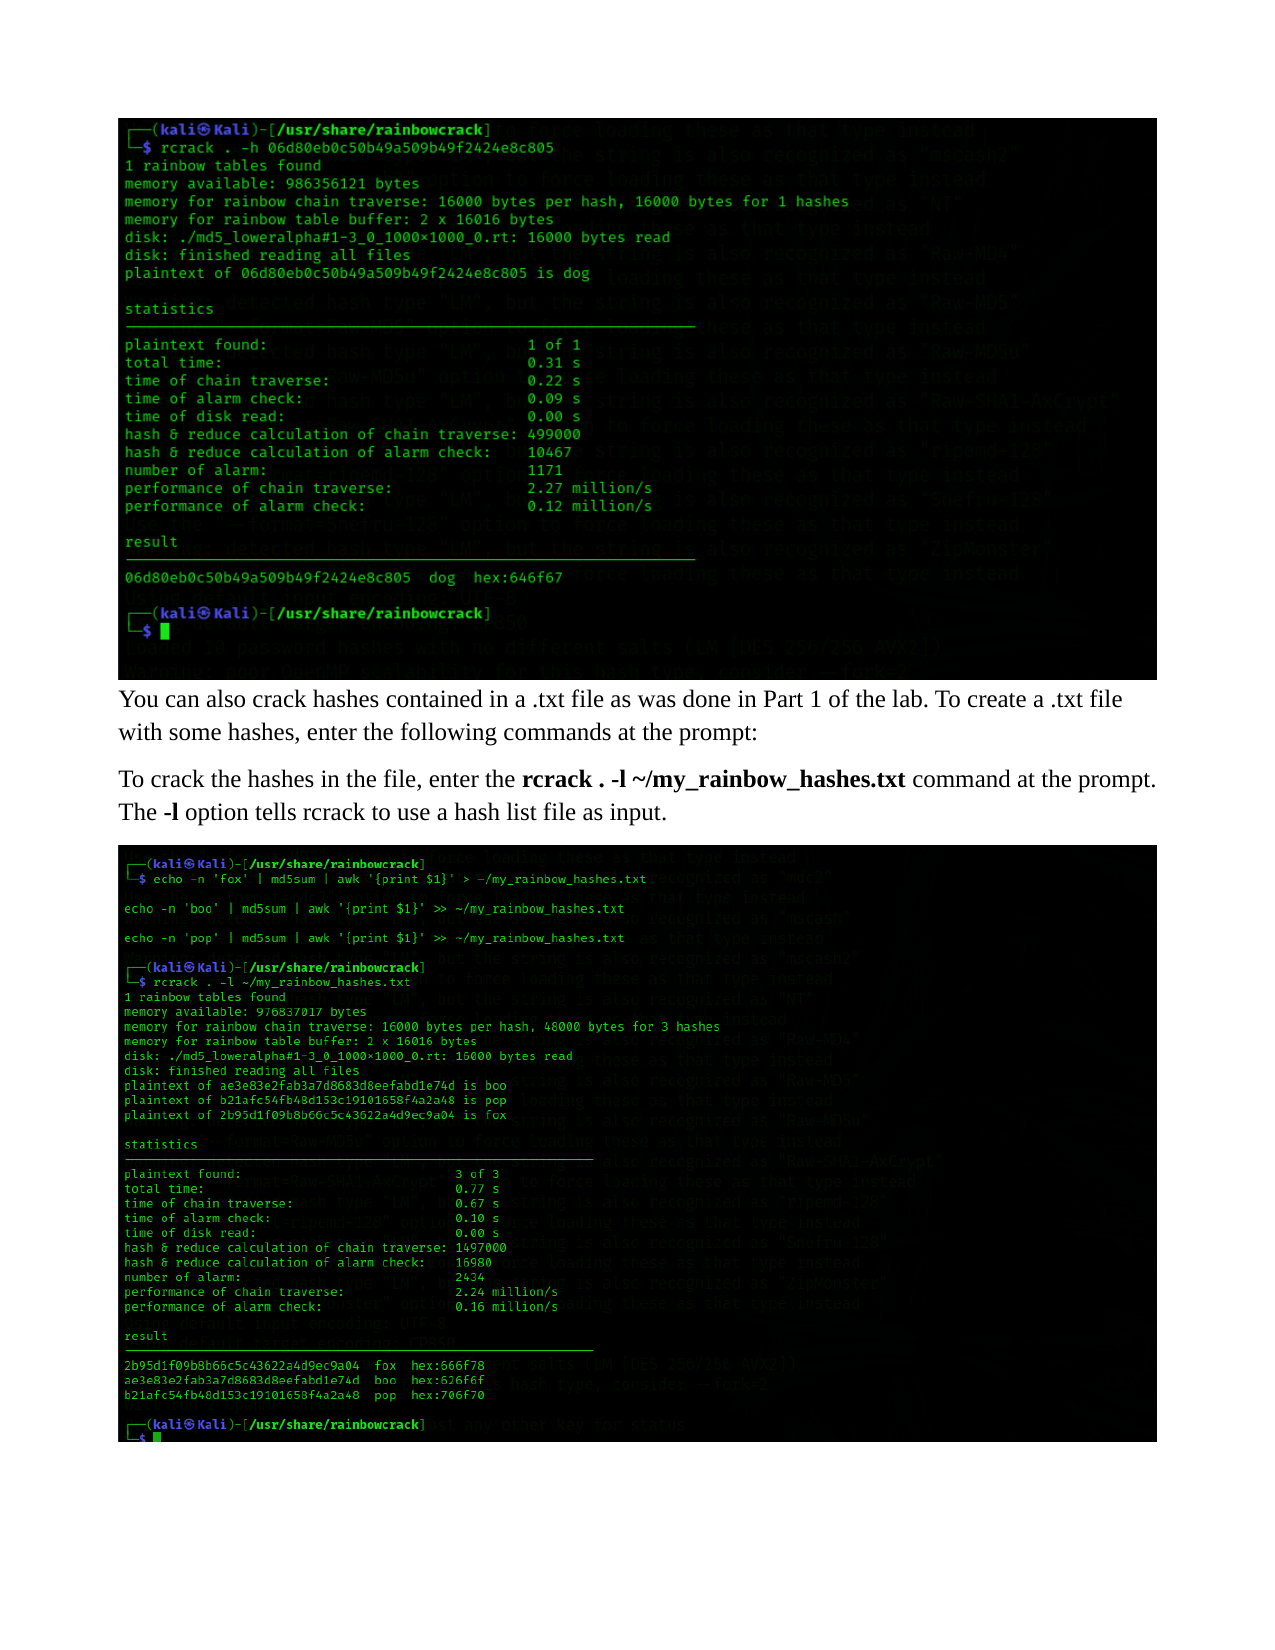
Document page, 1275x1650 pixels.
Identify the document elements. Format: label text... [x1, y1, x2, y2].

picture [118, 118, 1157, 680]
text To crack the hashes in the file, enter the rcrack . -l ~/my_rainbow_hashes.txt command at the prompt. The -l option tells rcrack to use a hash list file as input. [118, 764, 1157, 826]
text You can also crack hashes contained in a .txt file as was done in Part 1 of the lab. To create a .txt file with some hashes, enter the following commands at the prompt: [118, 680, 1157, 745]
picture [118, 845, 1157, 1442]
